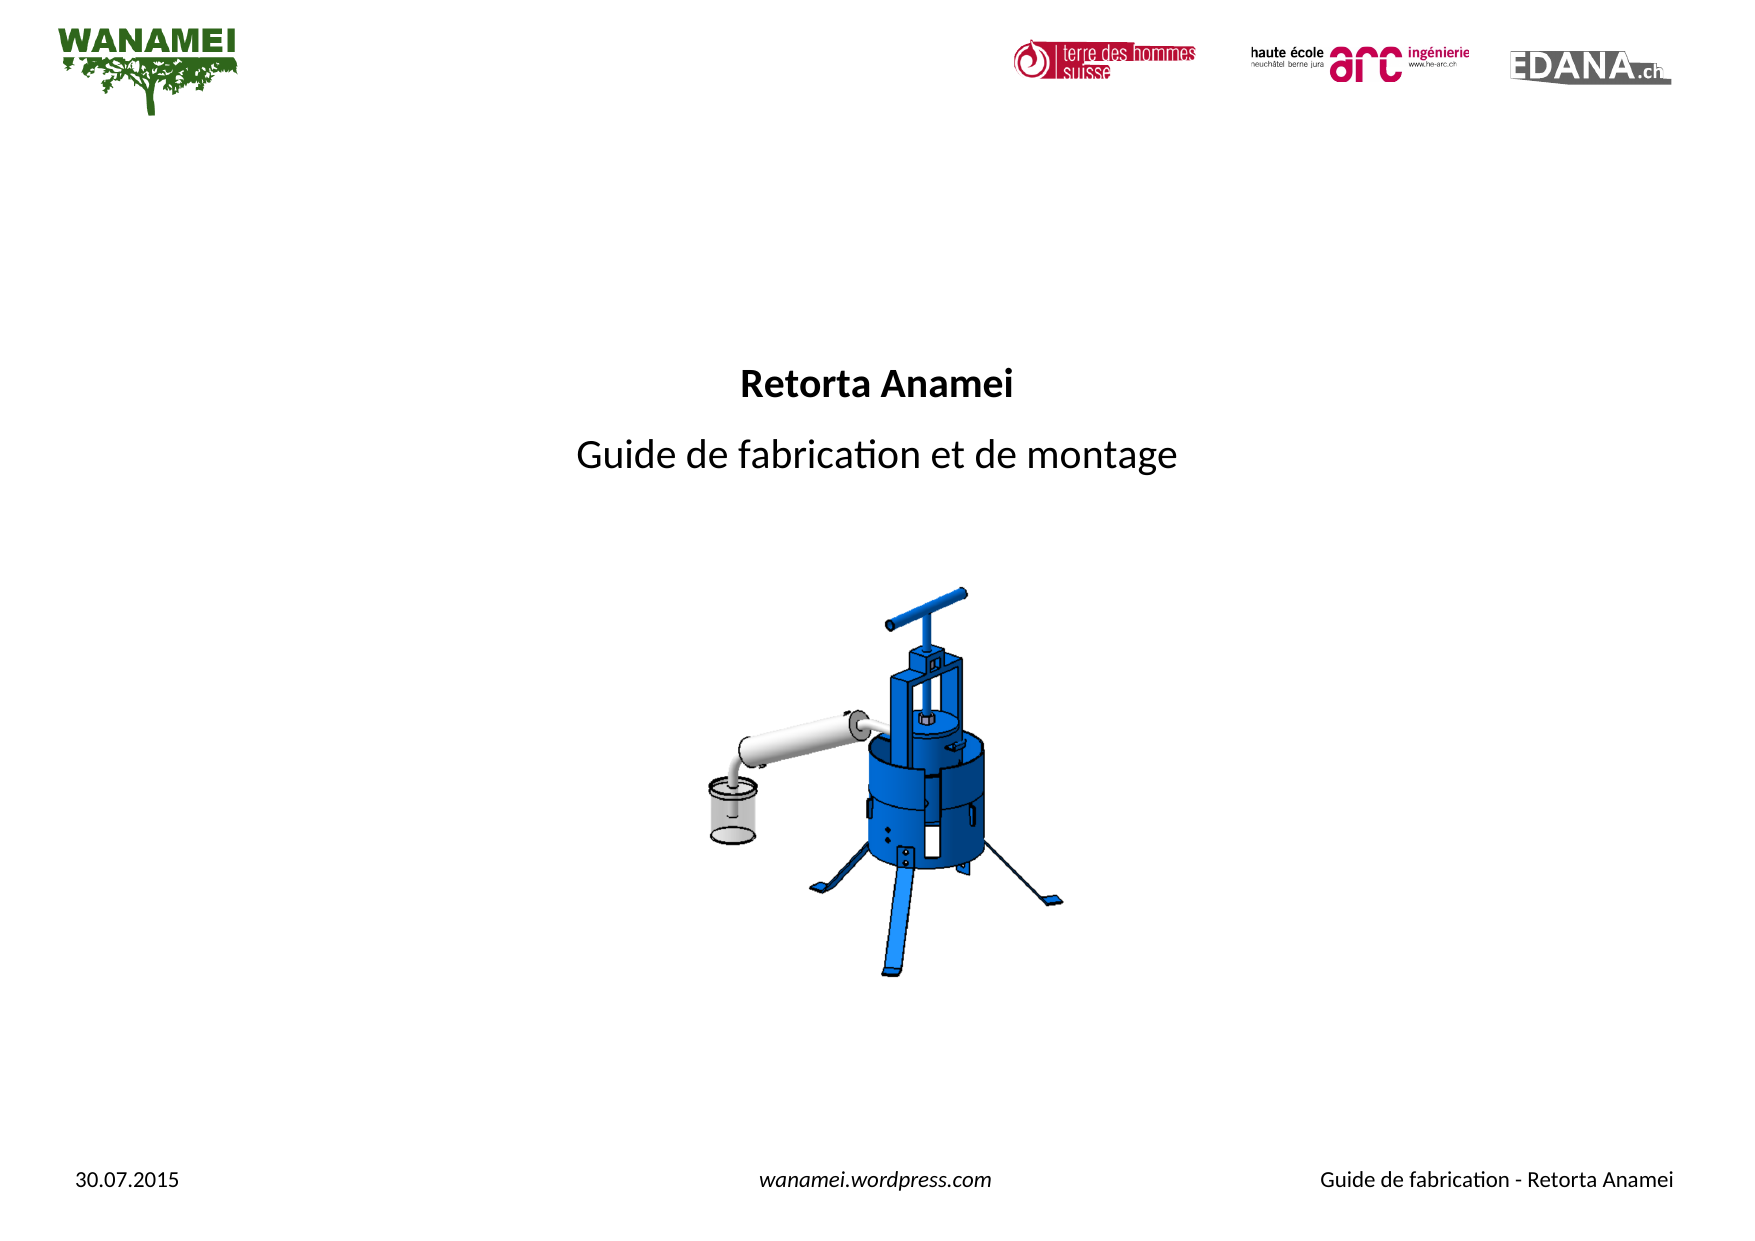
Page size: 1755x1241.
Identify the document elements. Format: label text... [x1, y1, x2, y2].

text Retorta Anamei [75, 357, 1679, 408]
text Guide de fabrication et de montage [75, 428, 1679, 478]
